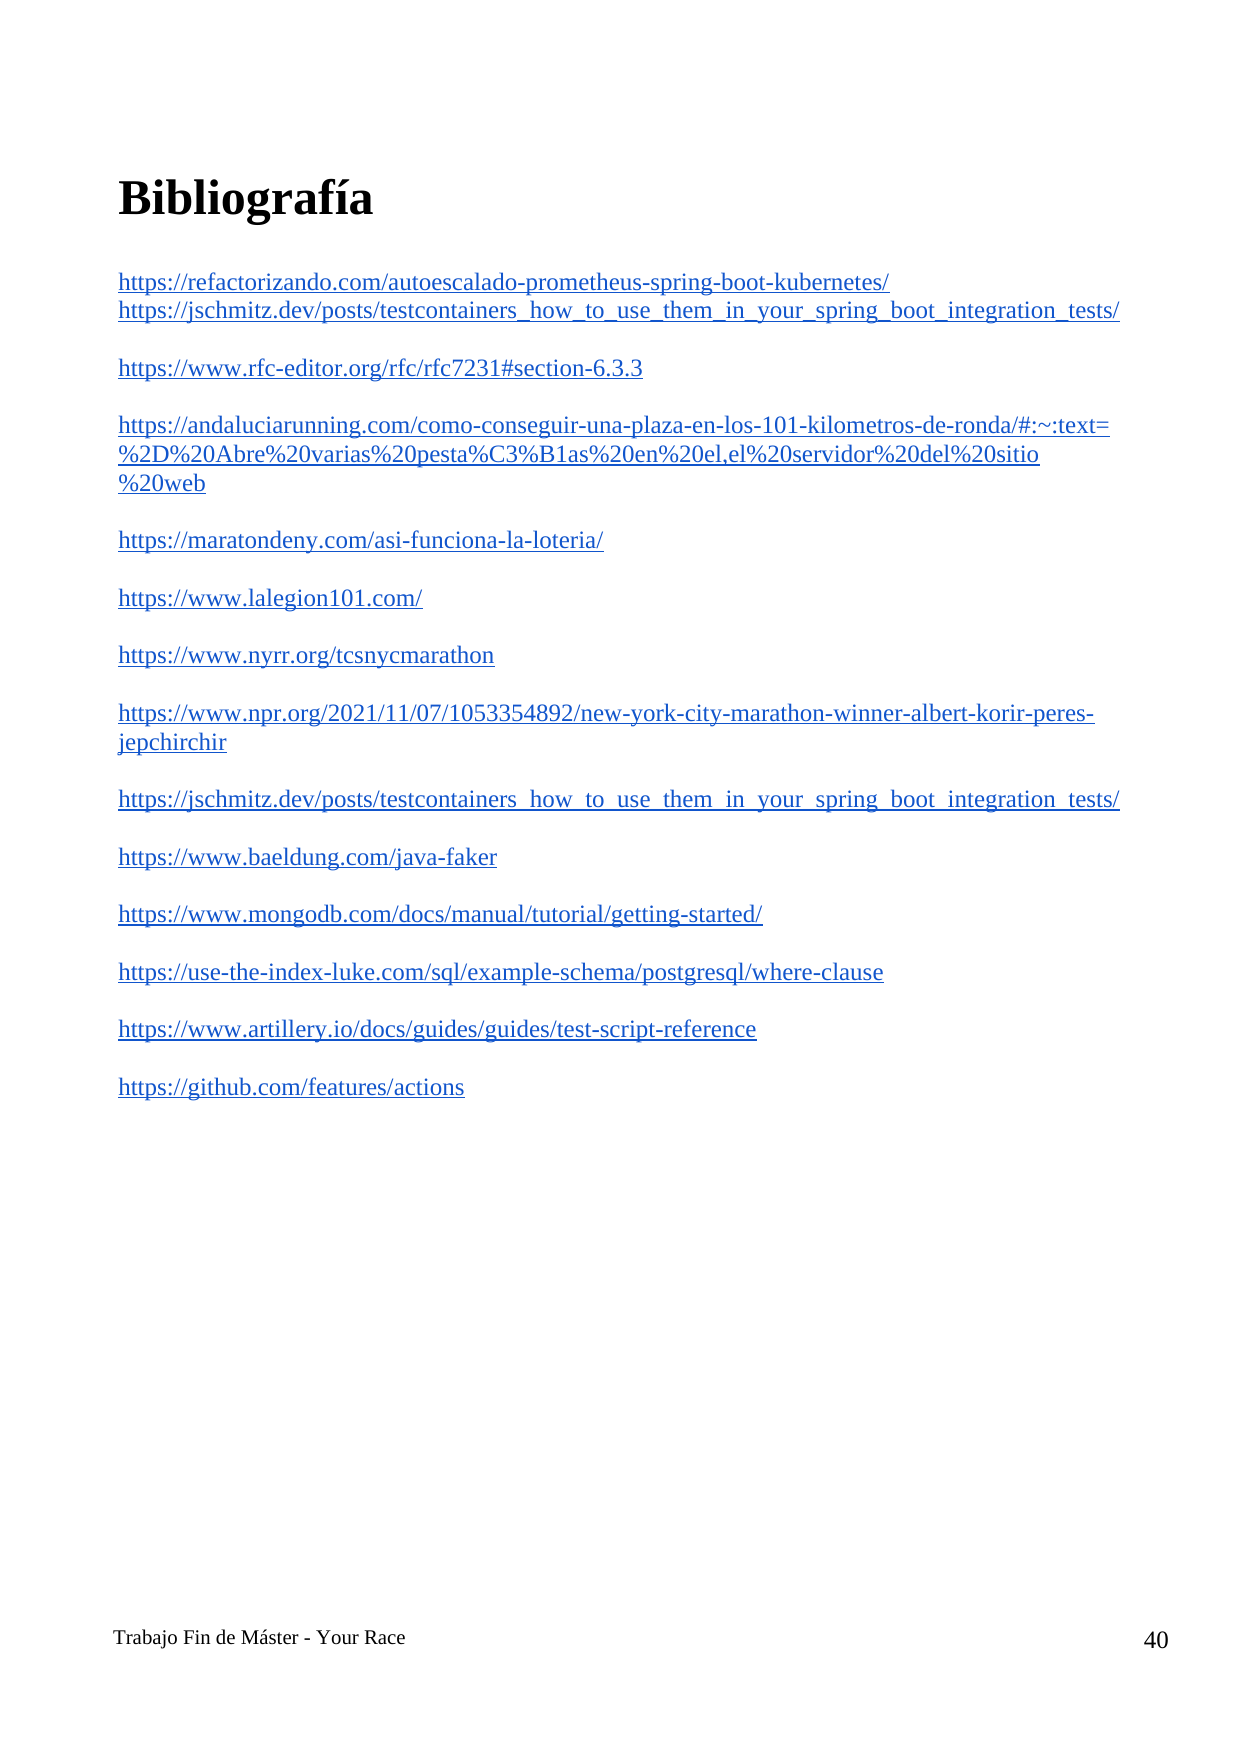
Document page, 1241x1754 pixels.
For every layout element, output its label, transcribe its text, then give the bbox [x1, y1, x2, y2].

text https://www.baeldung.com/java-faker [118, 842, 1122, 871]
text https://maratondeny.com/asi-funciona-la-loteria/ [118, 526, 1122, 554]
text https://jschmitz.dev/posts/testcontainers_how_to_use_them_in_your_spring_boot_integration_tests/ [118, 784, 1122, 813]
text https://use-the-index-luke.com/sql/example-schema/postgresql/where-clause [118, 957, 1122, 986]
text https://www.nyrr.org/tcsnycmarathon [118, 641, 1122, 669]
subtitle Bibliografía [118, 168, 1122, 226]
text https://jschmitz.dev/posts/testcontainers_how_to_use_them_in_your_spring_boot_integration_tests/ [118, 296, 1122, 324]
text https://andaluciarunning.com/como-conseguir-una-plaza-en-los-101-kilometros-de-ronda/#:~:text=%2D%20Abre%20varias%20pesta%C3%B1as%20en%20el,el%20servidor%20del%20sitio%20web [118, 411, 1122, 497]
text https://www.rfc-editor.org/rfc/rfc7231#section-6.3.3 [118, 353, 1122, 382]
text https://www.mongodb.com/docs/manual/tutorial/getting-started/ [118, 899, 1122, 928]
text https://www.npr.org/2021/11/07/1053354892/new-york-city-marathon-winner-albert-korir-peres-jepchirchir [118, 698, 1122, 756]
text https://www.lalegion101.com/ [118, 583, 1122, 612]
text https://www.artillery.io/docs/guides/guides/test-script-reference [118, 1014, 1122, 1043]
text https://github.com/features/actions [118, 1072, 1122, 1101]
text https://refactorizando.com/autoescalado-prometheus-spring-boot-kubernetes/ [118, 267, 1122, 296]
